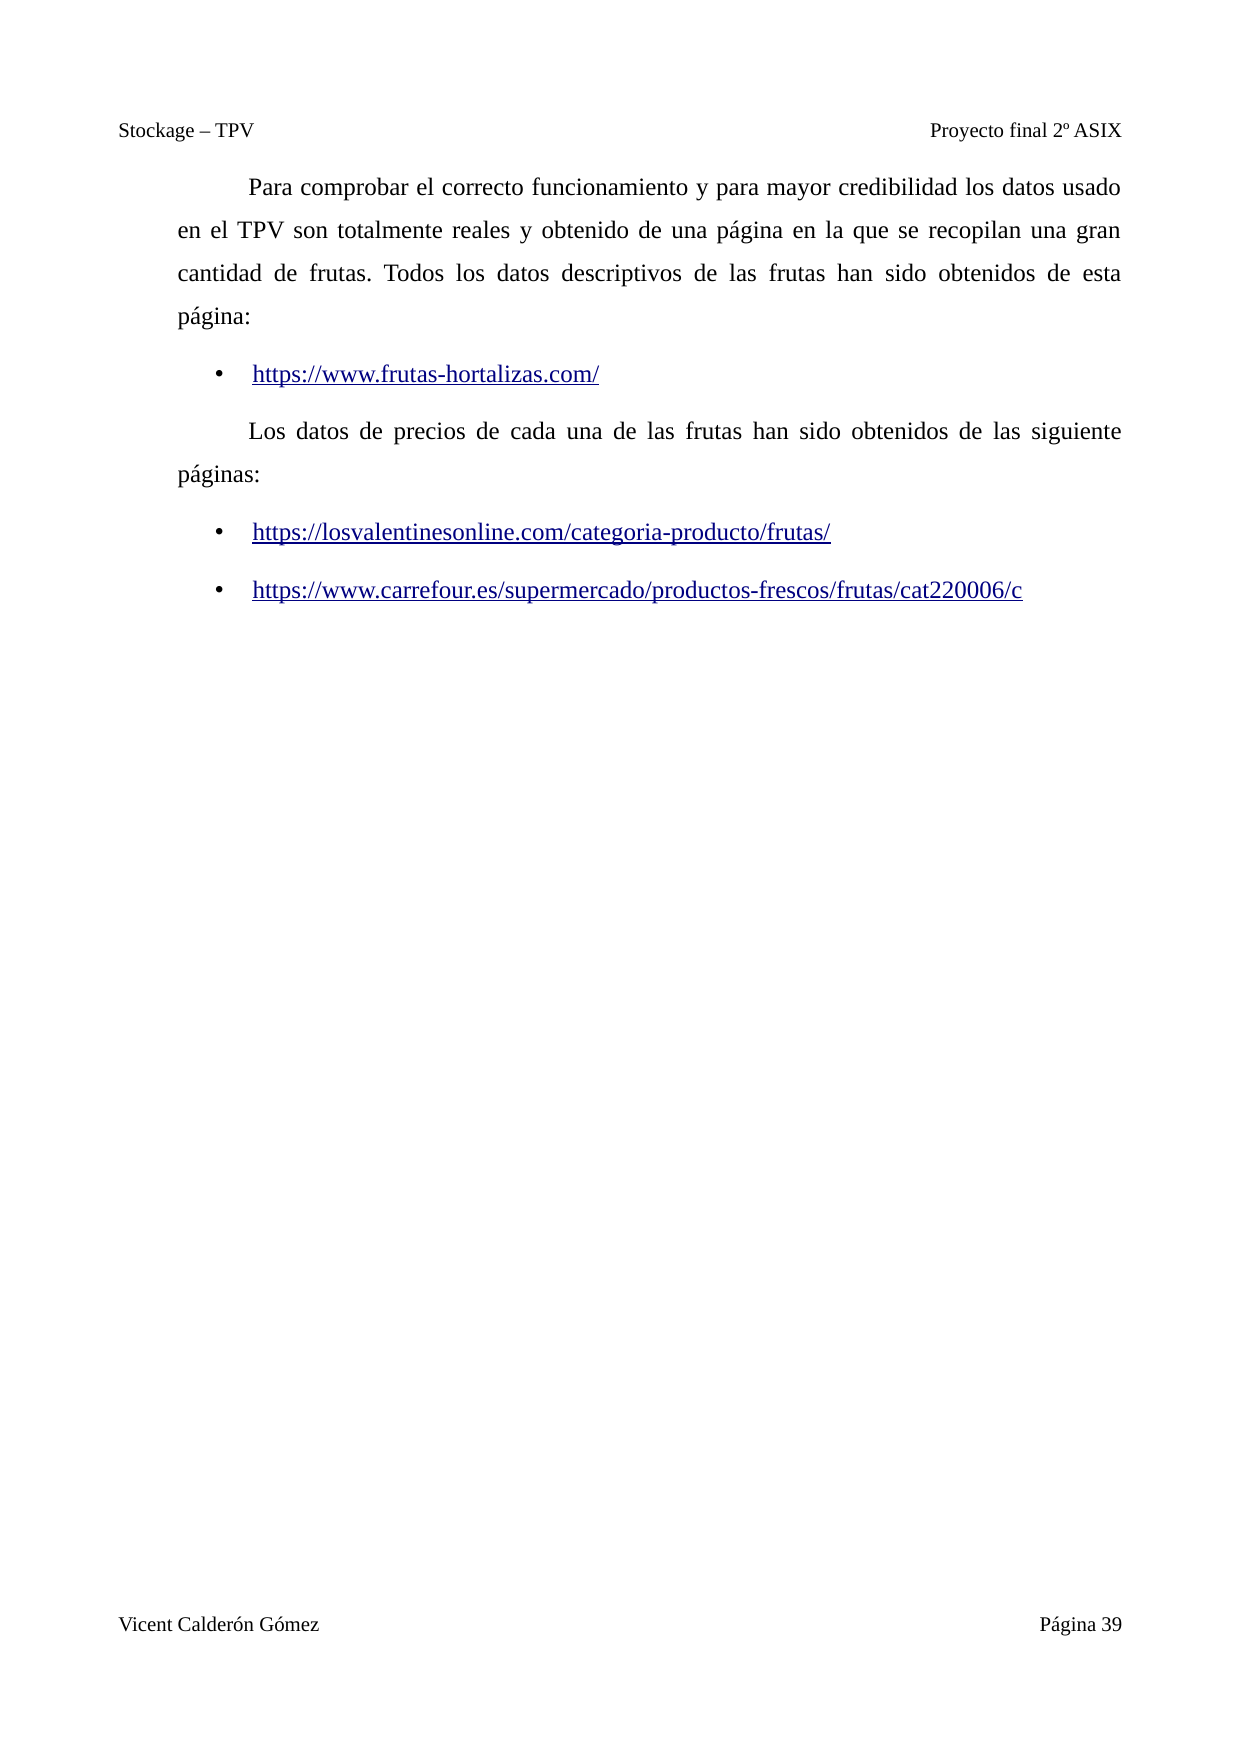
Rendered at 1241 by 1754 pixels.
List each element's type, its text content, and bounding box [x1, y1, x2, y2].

list https://www.frutas-hortalizas.com/ [215, 359, 1122, 387]
list https://losvalentinesonline.com/categoria-producto/frutas/ [215, 517, 1122, 546]
text Para comprobar el correcto funcionamiento y para mayor credibilidad los datos usado en el TPV son totalmente reales y obtenido de una página en la que se recopilan una gran cantidad de frutas. Todos los datos descriptivos de las frutas han sido obtenidos de esta página: [177, 172, 1122, 330]
list https://www.carrefour.es/supermercado/productos-frescos/frutas/cat220006/c [215, 575, 1122, 604]
text Los datos de precios de cada una de las frutas han sido obtenidos de las siguiente páginas: [177, 416, 1122, 488]
